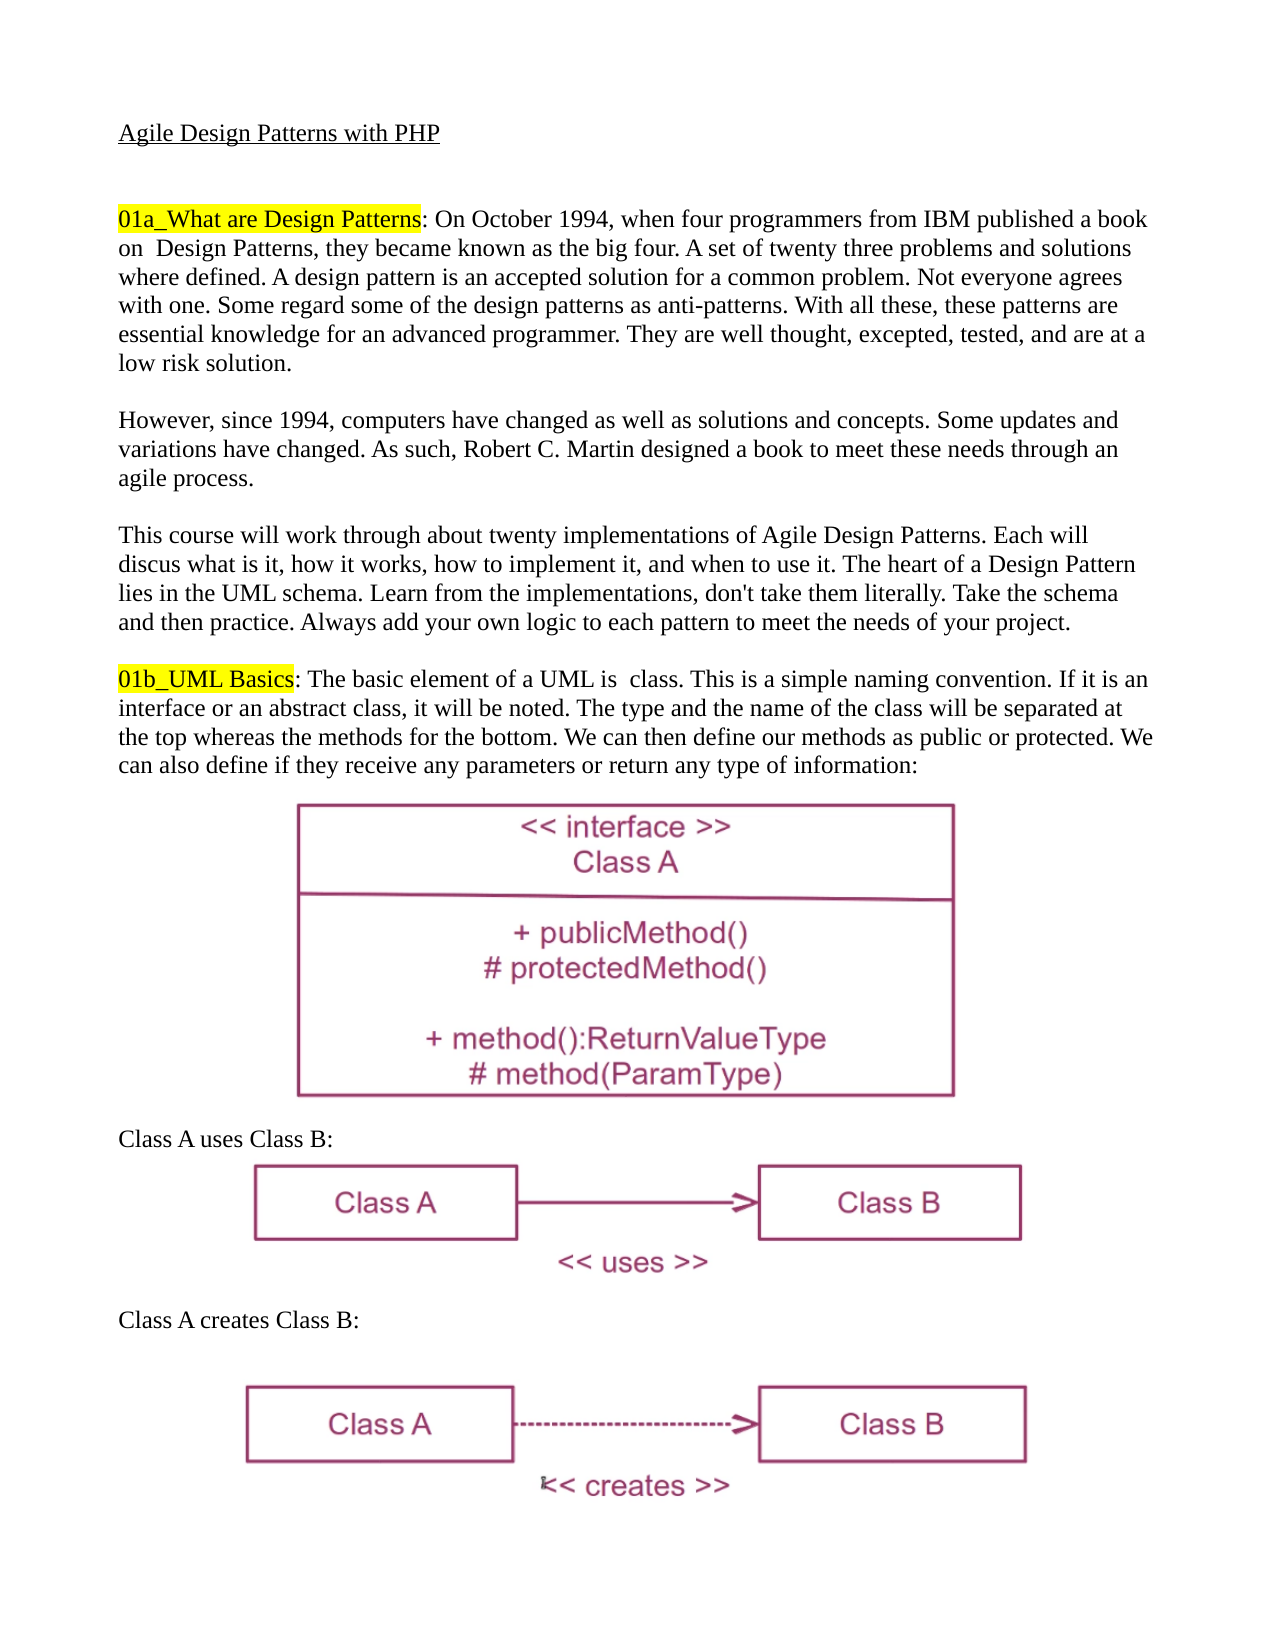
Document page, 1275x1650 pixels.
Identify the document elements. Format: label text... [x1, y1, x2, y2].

picture [236, 1153, 1039, 1277]
picture [287, 796, 964, 1108]
text This course will work through about twenty implementations of Agile Design Patterns. Each will discus what is it, how it works, how to implement it, and when to use it. The heart of a Design Pattern lies in the UML schema. Learn from the implementations, don't take them literally. Take the schema and then practice. Always add your own logic to each pattern to meet the needs of your project. [118, 521, 1157, 636]
text Class A creates Class B: [118, 1306, 1157, 1334]
text 01b_UML Basics: The basic element of a UML is class. This is a simple naming convention. If it is an interface or an abstract class, it will be noted. The type and the name of the class will be separated at the top whereas the methods for the bottom. We can then define our methods as public or protected. We can also define if they receive any parameters or return any type of information: [118, 664, 1157, 779]
text However, since 1994, computers have changed as well as solutions and concepts. Some updates and variations have changed. As such, Robert C. Martin designed a book to meet these needs through an agile process. [118, 406, 1157, 492]
text 01a_What are Design Patterns: On October 1994, when four programmers from IBM published a book on Design Patterns, they became known as the big four. A set of twenty three problems and solutions where defined. A design pattern is an accepted solution for a common problem. Not everyone agrees with one. Some regard some of the design patterns as anti-patterns. With all these, these patterns are essential knowledge for an advanced programmer. They are well thought, excepted, tested, and are at a low risk solution. [118, 204, 1157, 377]
text Agile Design Patterns with PHP [118, 118, 1157, 147]
text Class A uses Class B: [118, 1124, 1157, 1153]
picture [220, 1363, 1055, 1509]
